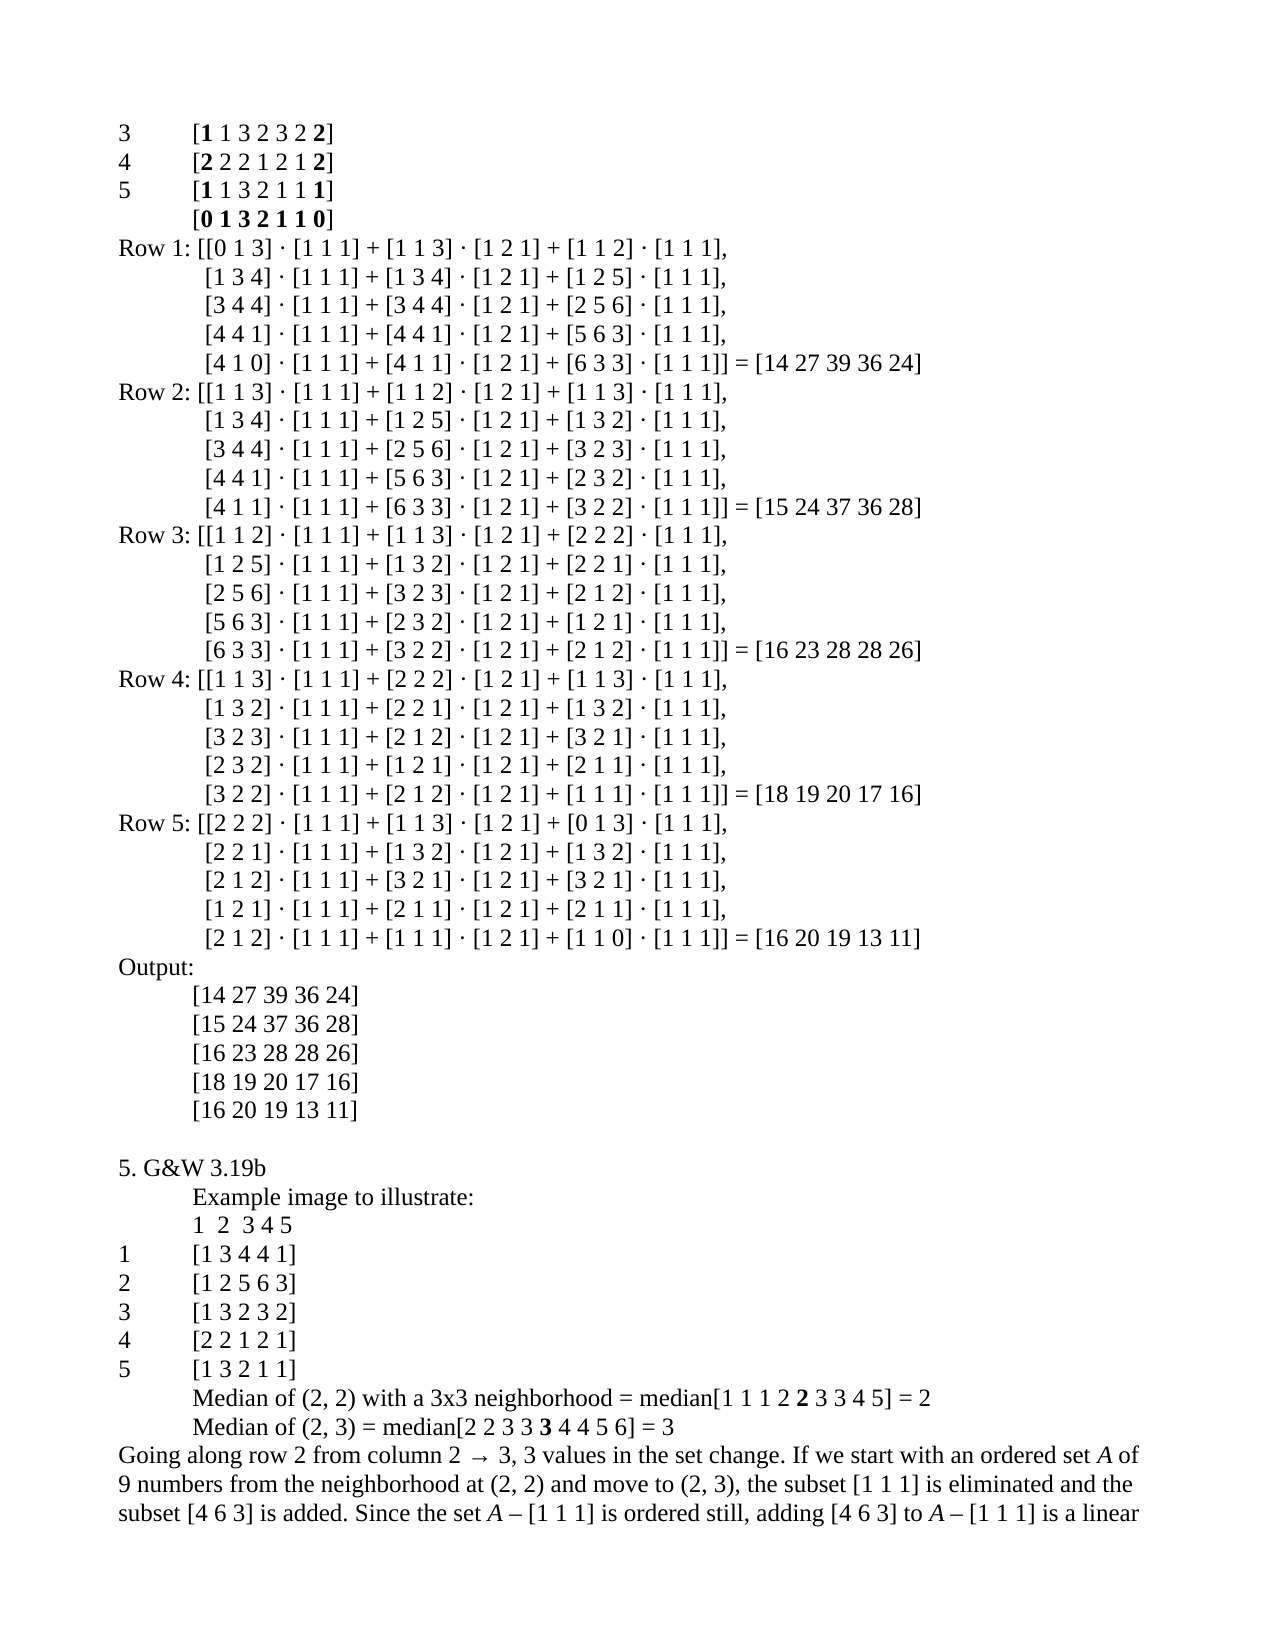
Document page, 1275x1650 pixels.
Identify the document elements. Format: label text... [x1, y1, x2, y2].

text [5 6 3] · [1 1 1] + [2 3 2] · [1 2 1] + [1 2 1] · [1 1 1], [118, 607, 1157, 636]
text Row 3: [[1 1 2] · [1 1 1] + [1 1 3] · [1 2 1] + [2 2 2] · [1 1 1], [118, 521, 1157, 549]
text [4 4 1] · [1 1 1] + [4 4 1] · [1 2 1] + [5 6 3] · [1 1 1], [118, 319, 1157, 348]
text 5 [1 3 2 1 1] [118, 1354, 1157, 1383]
text Median of (2, 2) with a 3x3 neighborhood = median[1 1 1 2 2 3 3 4 5] = 2 [118, 1383, 1157, 1412]
text [16 23 28 28 26] [118, 1038, 1157, 1067]
text 2 [1 2 5 6 3] [118, 1268, 1157, 1297]
text Row 4: [[1 1 3] · [1 1 1] + [2 2 2] · [1 2 1] + [1 1 3] · [1 1 1], [118, 664, 1157, 693]
text [16 20 19 13 11] [118, 1096, 1157, 1124]
text [2 1 2] · [1 1 1] + [1 1 1] · [1 2 1] + [1 1 0] · [1 1 1]] = [16 20 19 13 11] [118, 923, 1157, 952]
text Going along row 2 from column 2 → 3, 3 values in the set change. If we start with an ordered set A of 9 numbers from the neighborhood at (2, 2) and move to (2, 3), the subset [1 1 1] is eliminated and the subset [4 6 3] is added. Since the set A – [1 1 1] is ordered still, adding [4 6 3] to A – [1 1 1] is a linear [118, 1441, 1157, 1527]
text Output: [118, 952, 1157, 981]
text [2 2 1] · [1 1 1] + [1 3 2] · [1 2 1] + [1 3 2] · [1 1 1], [118, 837, 1157, 866]
text [4 4 1] · [1 1 1] + [5 6 3] · [1 2 1] + [2 3 2] · [1 1 1], [118, 463, 1157, 492]
text [15 24 37 36 28] [118, 1009, 1157, 1038]
text 1 [1 3 4 4 1] [118, 1239, 1157, 1268]
text [4 1 0] · [1 1 1] + [4 1 1] · [1 2 1] + [6 3 3] · [1 1 1]] = [14 27 39 36 24] [118, 348, 1157, 377]
text [3 4 4] · [1 1 1] + [2 5 6] · [1 2 1] + [3 2 3] · [1 1 1], [118, 434, 1157, 463]
text [1 2 5] · [1 1 1] + [1 3 2] · [1 2 1] + [2 2 1] · [1 1 1], [118, 549, 1157, 578]
text [0 1 3 2 1 1 0] [118, 204, 1157, 233]
text Median of (2, 3) = median[2 2 3 3 3 4 4 5 6] = 3 [118, 1412, 1157, 1441]
text [14 27 39 36 24] [118, 981, 1157, 1009]
text Row 5: [[2 2 2] · [1 1 1] + [1 1 3] · [1 2 1] + [0 1 3] · [1 1 1], [118, 808, 1157, 837]
text [18 19 20 17 16] [118, 1067, 1157, 1096]
text 3 [1 1 3 2 3 2 2] [118, 118, 1157, 147]
text [6 3 3] · [1 1 1] + [3 2 2] · [1 2 1] + [2 1 2] · [1 1 1]] = [16 23 28 28 26] [118, 636, 1157, 664]
text [4 1 1] · [1 1 1] + [6 3 3] · [1 2 1] + [3 2 2] · [1 1 1]] = [15 24 37 36 28] [118, 492, 1157, 521]
text 3 [1 3 2 3 2] [118, 1297, 1157, 1326]
text 1 2 3 4 5 [118, 1211, 1157, 1239]
text 5 [1 1 3 2 1 1 1] [118, 176, 1157, 204]
text Row 1: [[0 1 3] · [1 1 1] + [1 1 3] · [1 2 1] + [1 1 2] · [1 1 1], [118, 233, 1157, 262]
text [1 2 1] · [1 1 1] + [2 1 1] · [1 2 1] + [2 1 1] · [1 1 1], [118, 894, 1157, 923]
text Row 2: [[1 1 3] · [1 1 1] + [1 1 2] · [1 2 1] + [1 1 3] · [1 1 1], [118, 377, 1157, 406]
text 4 [2 2 2 1 2 1 2] [118, 147, 1157, 176]
text [2 3 2] · [1 1 1] + [1 2 1] · [1 2 1] + [2 1 1] · [1 1 1], [118, 751, 1157, 779]
text [3 2 3] · [1 1 1] + [2 1 2] · [1 2 1] + [3 2 1] · [1 1 1], [118, 722, 1157, 751]
text [3 2 2] · [1 1 1] + [2 1 2] · [1 2 1] + [1 1 1] · [1 1 1]] = [18 19 20 17 16] [118, 779, 1157, 808]
text [2 1 2] · [1 1 1] + [3 2 1] · [1 2 1] + [3 2 1] · [1 1 1], [118, 866, 1157, 894]
text [1 3 4] · [1 1 1] + [1 2 5] · [1 2 1] + [1 3 2] · [1 1 1], [118, 406, 1157, 434]
text 5. G&W 3.19b [118, 1153, 1157, 1182]
text [3 4 4] · [1 1 1] + [3 4 4] · [1 2 1] + [2 5 6] · [1 1 1], [118, 291, 1157, 319]
text Example image to illustrate: [118, 1182, 1157, 1211]
text [1 3 4] · [1 1 1] + [1 3 4] · [1 2 1] + [1 2 5] · [1 1 1], [118, 262, 1157, 291]
text 4 [2 2 1 2 1] [118, 1326, 1157, 1354]
text [1 3 2] · [1 1 1] + [2 2 1] · [1 2 1] + [1 3 2] · [1 1 1], [118, 693, 1157, 722]
text [2 5 6] · [1 1 1] + [3 2 3] · [1 2 1] + [2 1 2] · [1 1 1], [118, 578, 1157, 607]
